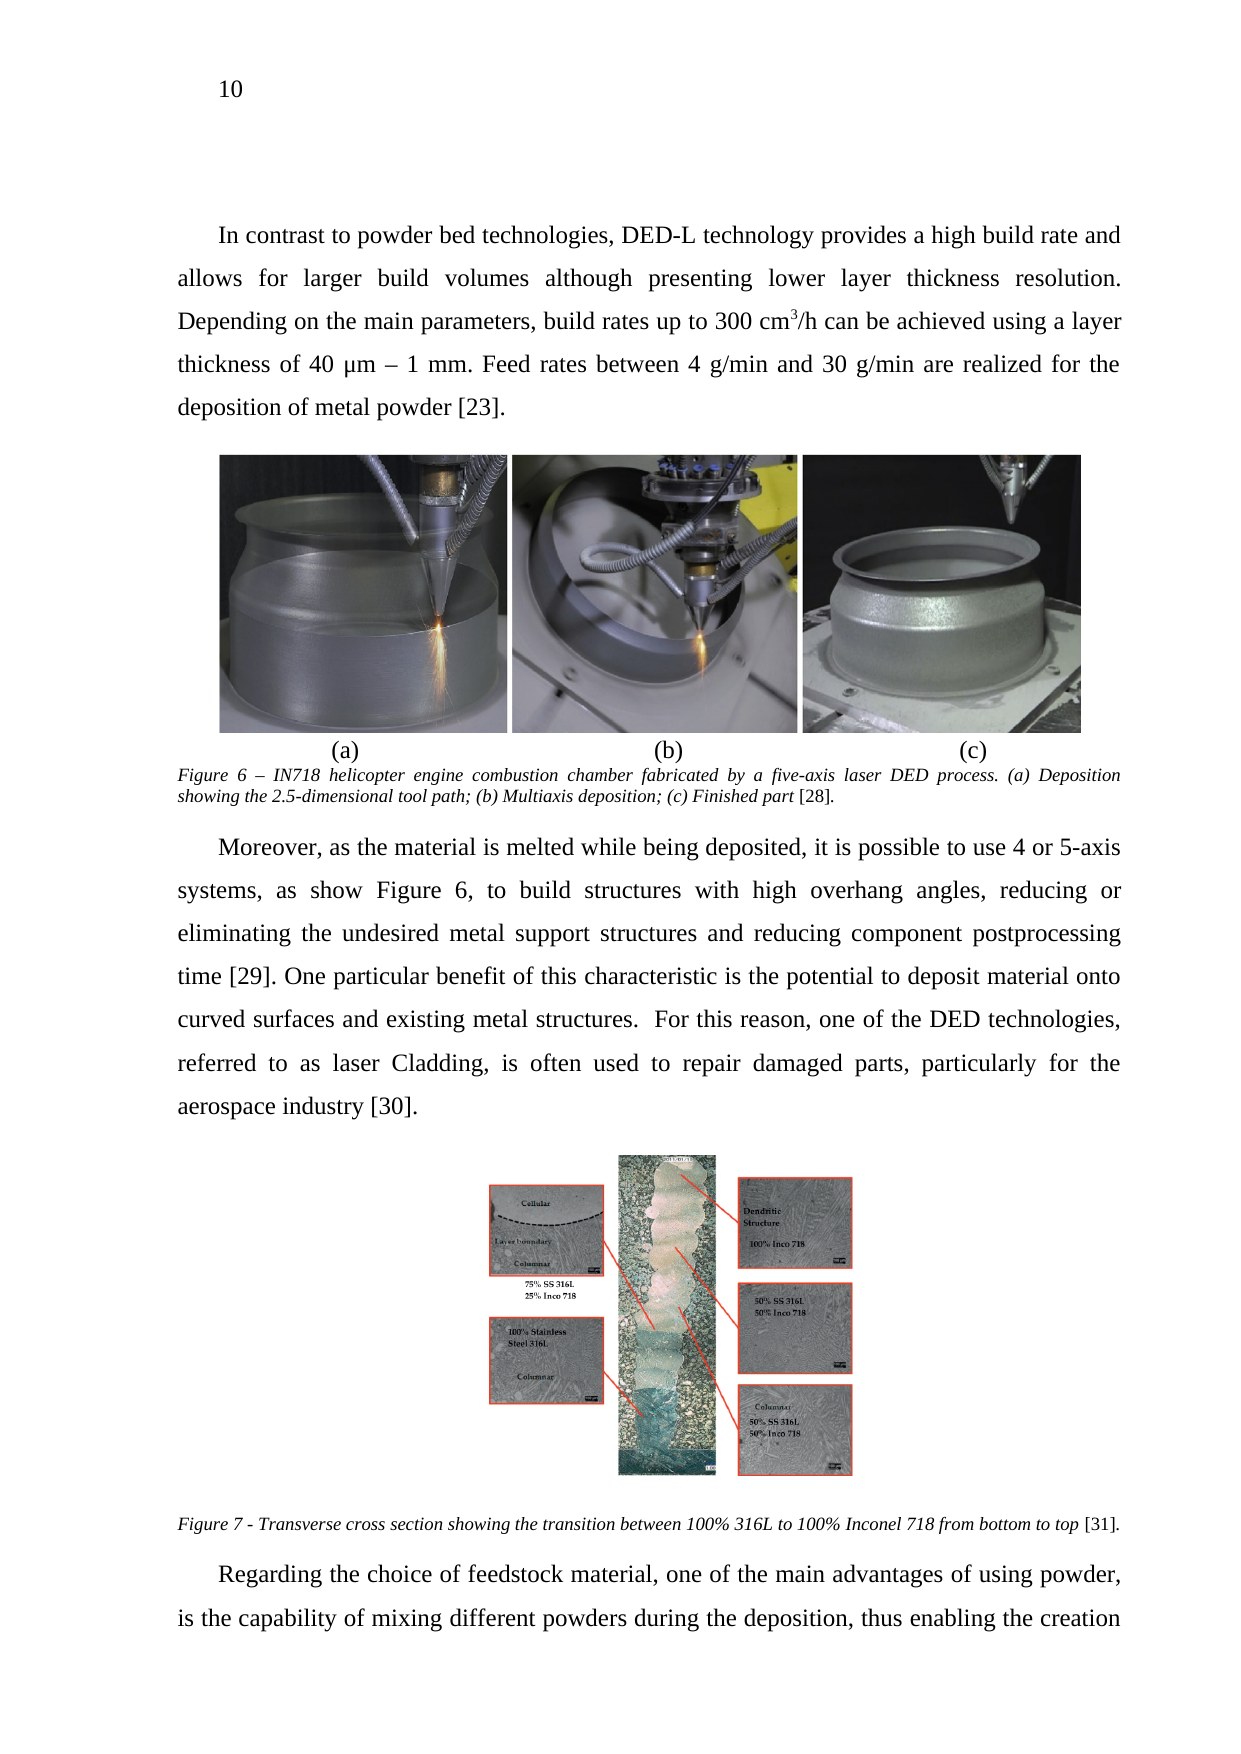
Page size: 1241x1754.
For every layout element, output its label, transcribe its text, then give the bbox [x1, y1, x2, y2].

text Moreover, as the material is melted while being deposited, it is possible to use 4 or 5-axis systems, as show Figure 6, to build structures with high overhang angles, reducing or eliminating the undesired metal support structures and reducing component postprocessing time [29]. One particular benefit of this characteristic is the potential to deposit material onto curved surfaces and existing metal structures. For this reason, one of the DED technologies, referred to as laser Cladding, is often used to repair damaged parts, particularly for the aerospace industry [30]. [177, 832, 1122, 1119]
text Figure 6 – IN718 helicopter engine combustion chamber fabricated by a five-axis laser DED process. (a) Deposition showing the 2.5-dimensional tool path; (b) Multiaxis deposition; (c) Finished part [28]. [177, 764, 1122, 807]
table_header [177, 452, 215, 735]
text In contrast to powder bed technologies, DED-L technology provides a high build rate and allows for larger build volumes although presenting lower layer thickness resolution. Depending on the main parameters, build rates up to 300 cm3/h can be achieved using a layer thickness of 40 μm – 1 mm. Feed rates between 4 g/min and 30 g/min are realized for the deposition of metal powder [23]. [177, 220, 1122, 421]
text Regarding the choice of feedstock material, one of the main advantages of using powder, is the capability of mixing different powders during the deposition, thus enabling the creation [177, 1559, 1122, 1631]
picture [481, 1150, 859, 1482]
table_cell (a) [177, 735, 513, 764]
table_cell (c) [824, 735, 1122, 764]
table_cell (b) [513, 736, 824, 764]
text Figure 7 - Transverse cross section showing the transition between 100% 316L to 100% Inconel 718 from bottom to top [31]. [177, 1513, 1122, 1534]
table_header [1084, 452, 1122, 735]
picture [215, 452, 1084, 736]
